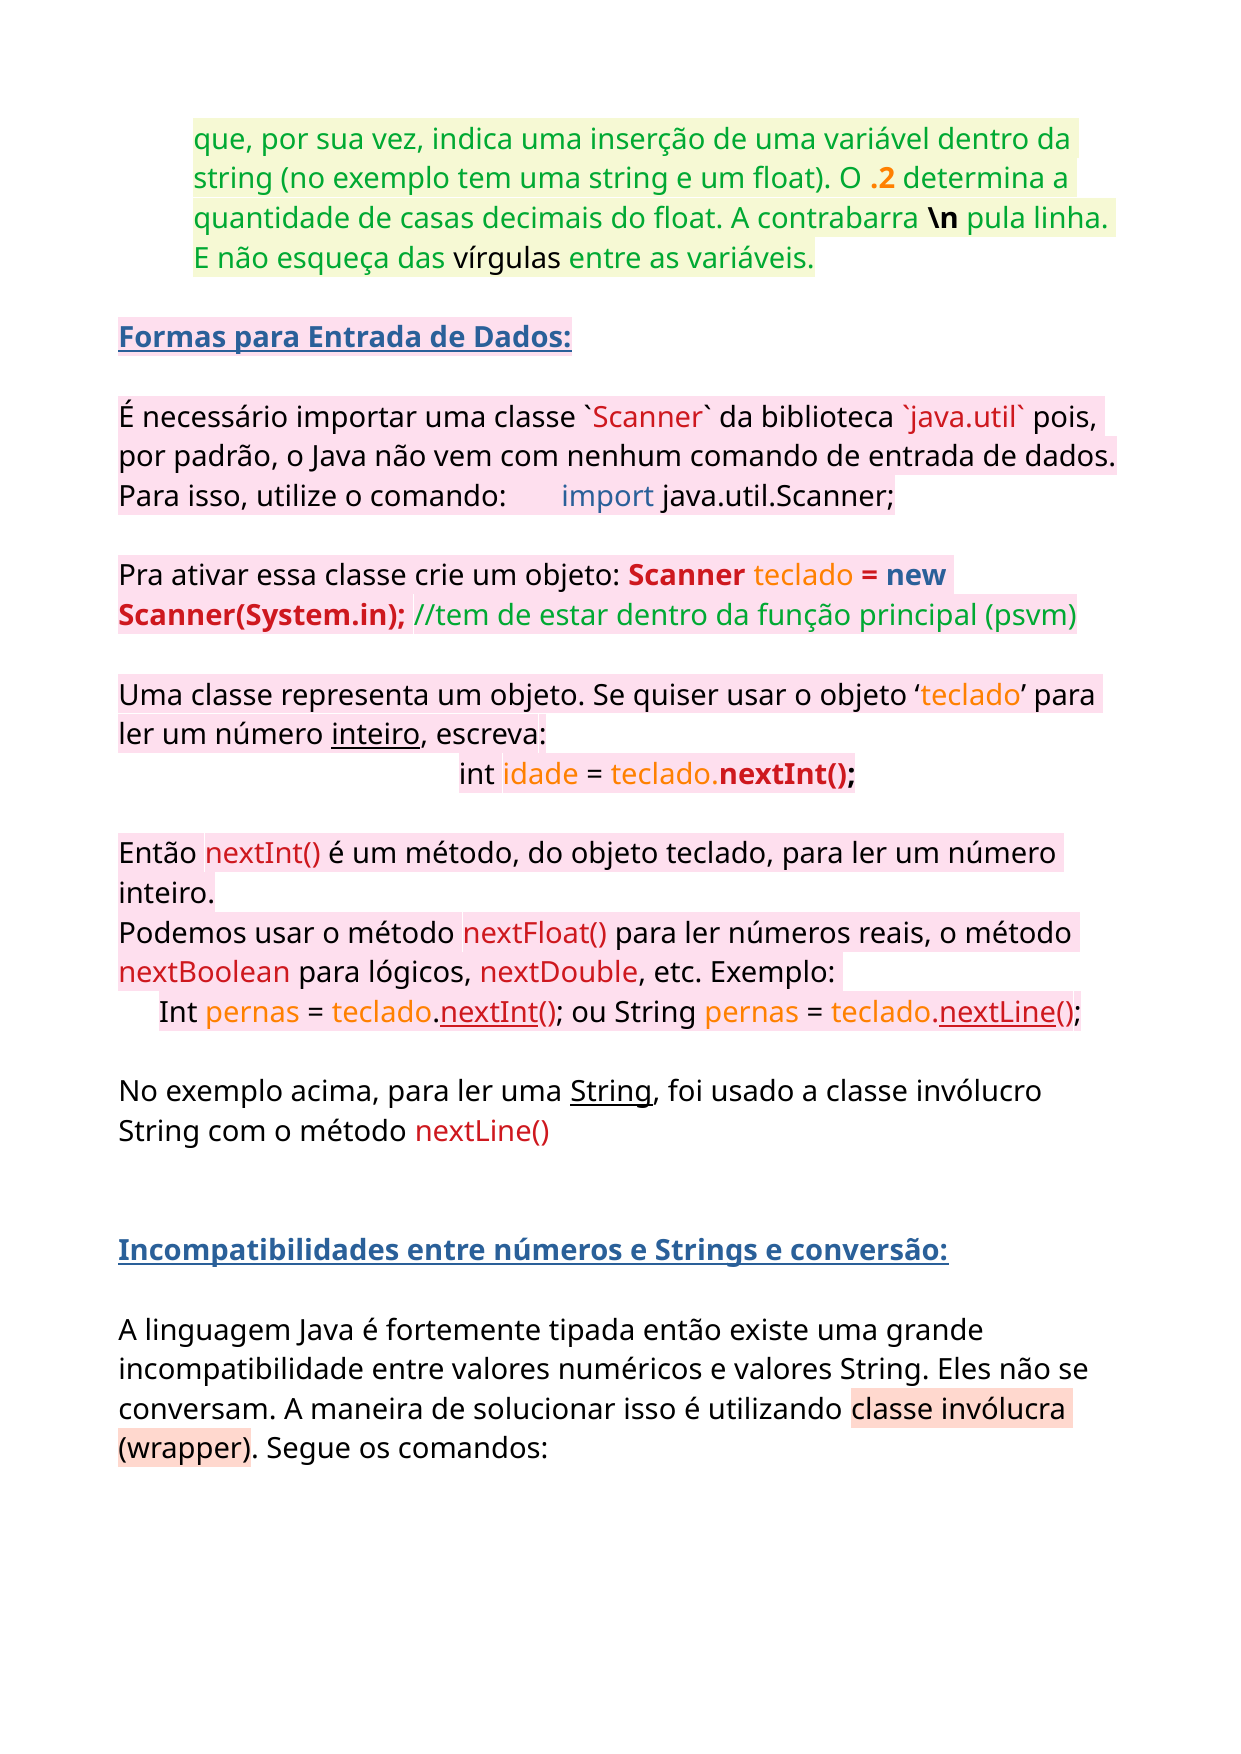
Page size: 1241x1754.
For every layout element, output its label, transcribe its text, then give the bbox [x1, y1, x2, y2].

text No exemplo acima, para ler uma String, foi usado a classe invólucro String com o método nextLine() [118, 1071, 1122, 1150]
text Pra ativar essa classe crie um objeto: Scanner teclado = new Scanner(System.in); //tem de estar dentro da função principal (psvm) [118, 555, 1122, 634]
text Incompatibilidades entre números e Strings e conversão: [118, 1229, 1122, 1269]
text Formas para Entrada de Dados: [118, 317, 1122, 356]
text Então nextInt() é um método, do objeto teclado, para ler um número inteiro. [118, 832, 1122, 912]
text Int pernas = teclado.nextInt(); ou String pernas = teclado.nextLine(); [118, 991, 1122, 1031]
text Para isso, utilize o comando: import java.util.Scanner; [118, 475, 1122, 515]
text int idade = teclado.nextInt(); [118, 753, 1122, 793]
text A linguagem Java é fortemente tipada então existe uma grande incompatibilidade entre valores numéricos e valores String. Eles não se conversam. A maneira de solucionar isso é utilizando classe invólucra (wrapper). Segue os comandos: [118, 1309, 1122, 1467]
text Podemos usar o método nextFloat() para ler números reais, o método nextBoolean para lógicos, nextDouble, etc. Exemplo: [118, 912, 1122, 991]
text É necessário importar uma classe `Scanner` da biblioteca `java.util` pois, por padrão, o Java não vem com nenhum comando de entrada de dados. [118, 396, 1122, 475]
text Uma classe representa um objeto. Se quiser usar o objeto ‘teclado’ para ler um número inteiro, escreva: [118, 674, 1122, 753]
list que, por sua vez, indica uma inserção de uma variável dentro da string (no exemplo tem uma string e um float). O .2 determina a quantidade de casas decimais do float. A contrabarra \n pula linha. E não esqueça das vírgulas entre as variáveis. [156, 118, 1122, 277]
